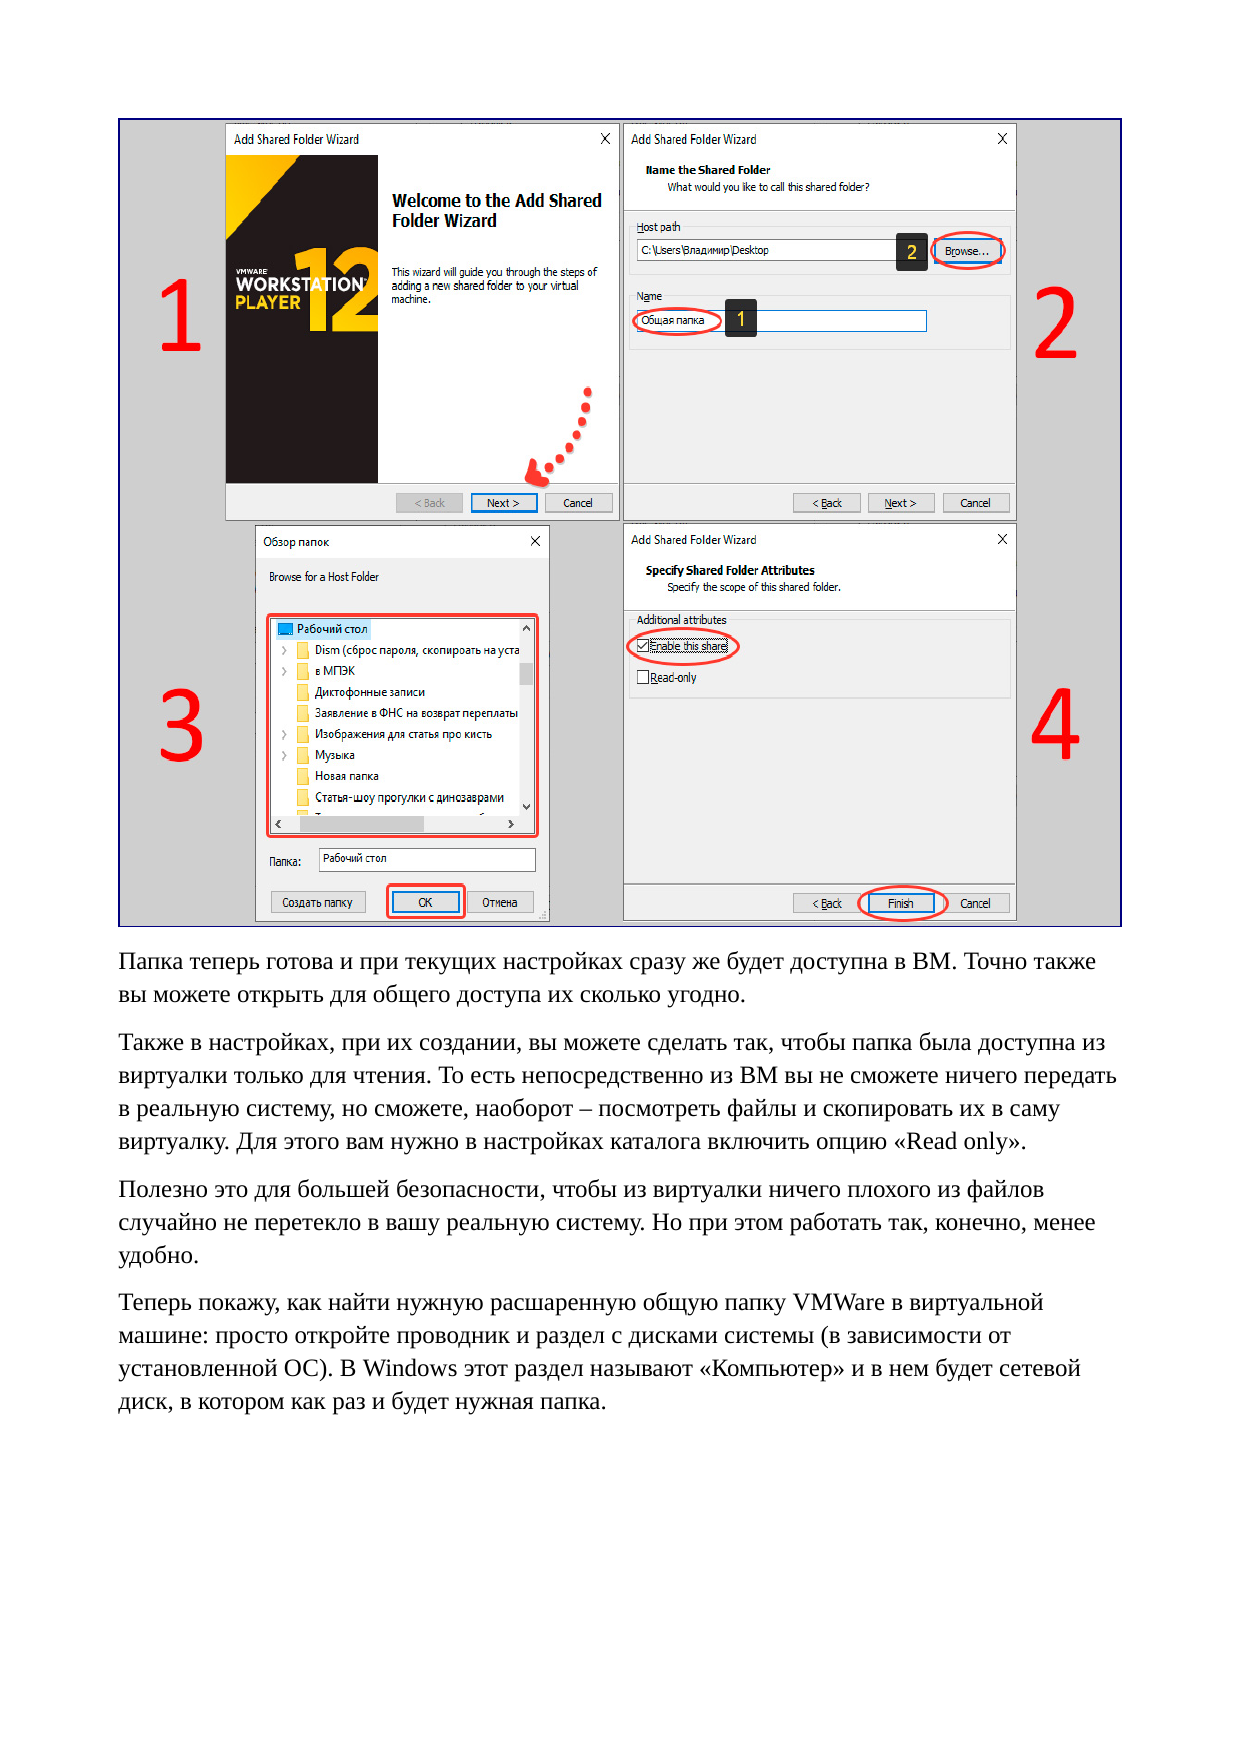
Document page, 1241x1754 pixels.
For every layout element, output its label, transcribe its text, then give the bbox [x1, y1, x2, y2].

text Полезно это для большей безопасности, чтобы из виртуалки ничего плохого из файлов случайно не перетекло в вашу реальную систему. Но при этом работать так, конечно, менее удобно. [118, 1174, 1122, 1268]
picture [120, 120, 1120, 926]
text Теперь покажу, как найти нужную расшаренную общую папку VMWare в виртуальной машине: просто откройте проводник и раздел с дисками системы (в зависимости от установленной ОС). В Windows этот раздел называют «Компьютер» и в нем будет сетевой диск, в котором как раз и будет нужная папка. [118, 1287, 1122, 1415]
text Папка теперь готова и при текущих настройках сразу же будет доступна в ВМ. Точно также вы можете открыть для общего доступа их сколько угодно. [118, 946, 1122, 1008]
text Также в настройках, при их создании, вы можете сделать так, чтобы папка была доступна из виртуалки только для чтения. То есть непосредственно из ВМ вы не сможете ничего передать в реальную систему, но сможете, наоборот – посмотреть файлы и скопировать их в саму виртуалку. Для этого вам нужно в настройках каталога включить опцию «Read only». [118, 1027, 1122, 1155]
